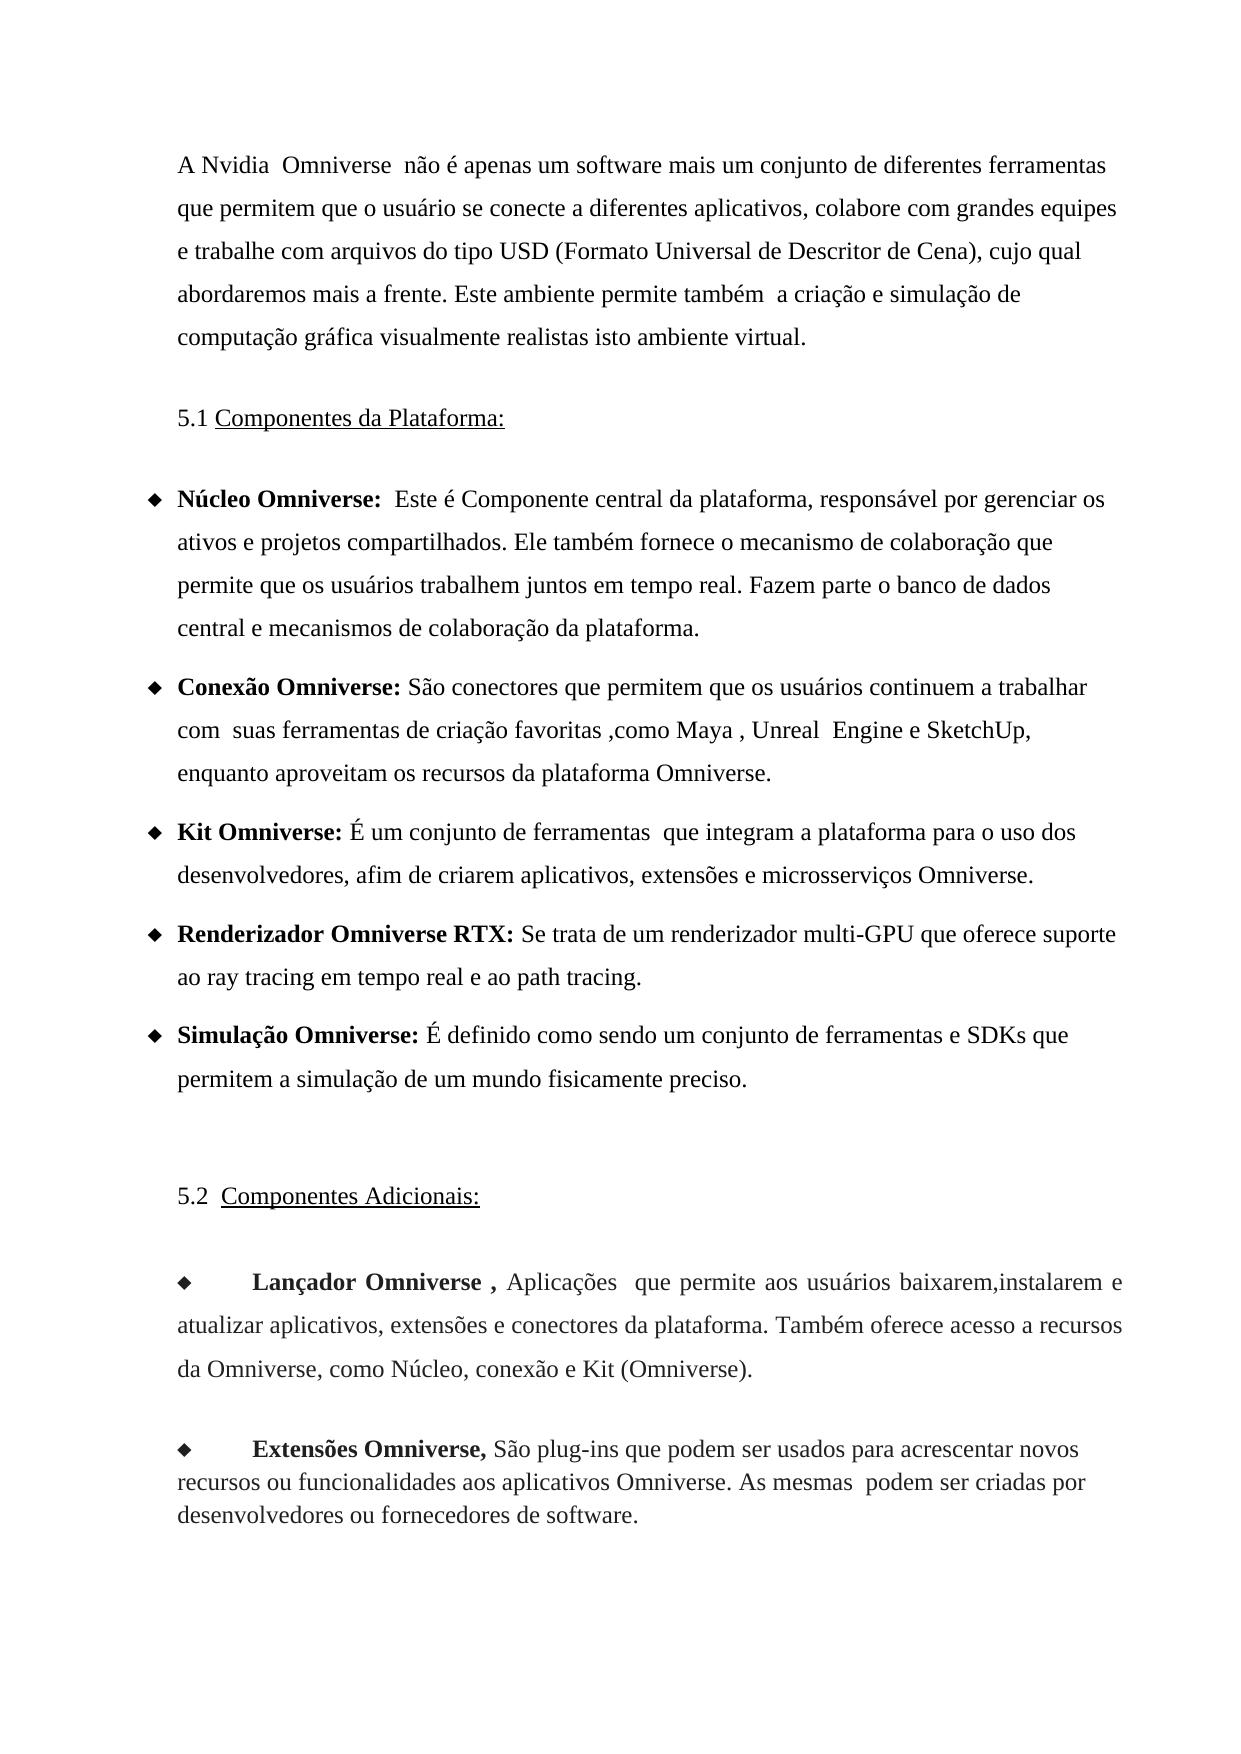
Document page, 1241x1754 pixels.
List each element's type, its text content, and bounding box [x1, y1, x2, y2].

list Simulação Omniverse: É definido como sendo um conjunto de ferramentas e SDKs que permitem a simulação de um mundo fisicamente preciso. [177, 1021, 1123, 1092]
list Kit Omniverse: É um conjunto de ferramentas que integram a plataforma para o uso dos desenvolvedores, afim de criarem aplicativos, extensões e microsserviços Omniverse. [177, 817, 1123, 889]
list Extensões Omniverse, São plug-ins que podem ser usados para acrescentar novos recursos ou funcionalidades aos aplicativos Omniverse. As mesmas podem ser criadas por desenvolvedores ou fornecedores de software. [177, 1434, 1123, 1529]
text 5.1 Componentes da Plataforma: [177, 403, 1123, 432]
list Conexão Omniverse: São conectores que permitem que os usuários continuem a trabalhar com suas ferramentas de criação favoritas ,como Maya , Unreal Engine e SketchUp, enquanto aproveitam os recursos da plataforma Omniverse. [177, 672, 1123, 787]
list Renderizador Omniverse RTX: Se trata de um renderizador multi-GPU que oferece suporte ao ray tracing em tempo real e ao path tracing. [177, 919, 1123, 991]
list Lançador Omniverse , Aplicações que permite aos usuários baixarem,instalarem e atualizar aplicativos, extensões e conectores da plataforma. Também oferece acesso a recursos da Omniverse, como Núcleo, conexão e Kit (Omniverse). [177, 1267, 1123, 1382]
list Núcleo Omniverse: Este é Componente central da plataforma, responsável por gerenciar os ativos e projetos compartilhados. Ele também fornece o mecanismo de colaboração que permite que os usuários trabalhem juntos em tempo real. Fazem parte o banco de dados central e mecanismos de colaboração da plataforma. [177, 484, 1123, 642]
text A Nvidia Omniverse não é apenas um software mais um conjunto de diferentes ferramentas que permitem que o usuário se conecte a diferentes aplicativos, colabore com grandes equipes e trabalhe com arquivos do tipo USD (Formato Universal de Descritor de Cena), cujo qual abordaremos mais a frente. Este ambiente permite também a criação e simulação de computação gráfica visualmente realistas isto ambiente virtual. [177, 150, 1123, 351]
list 5.2 Componentes Adicionais: [177, 1181, 1123, 1210]
